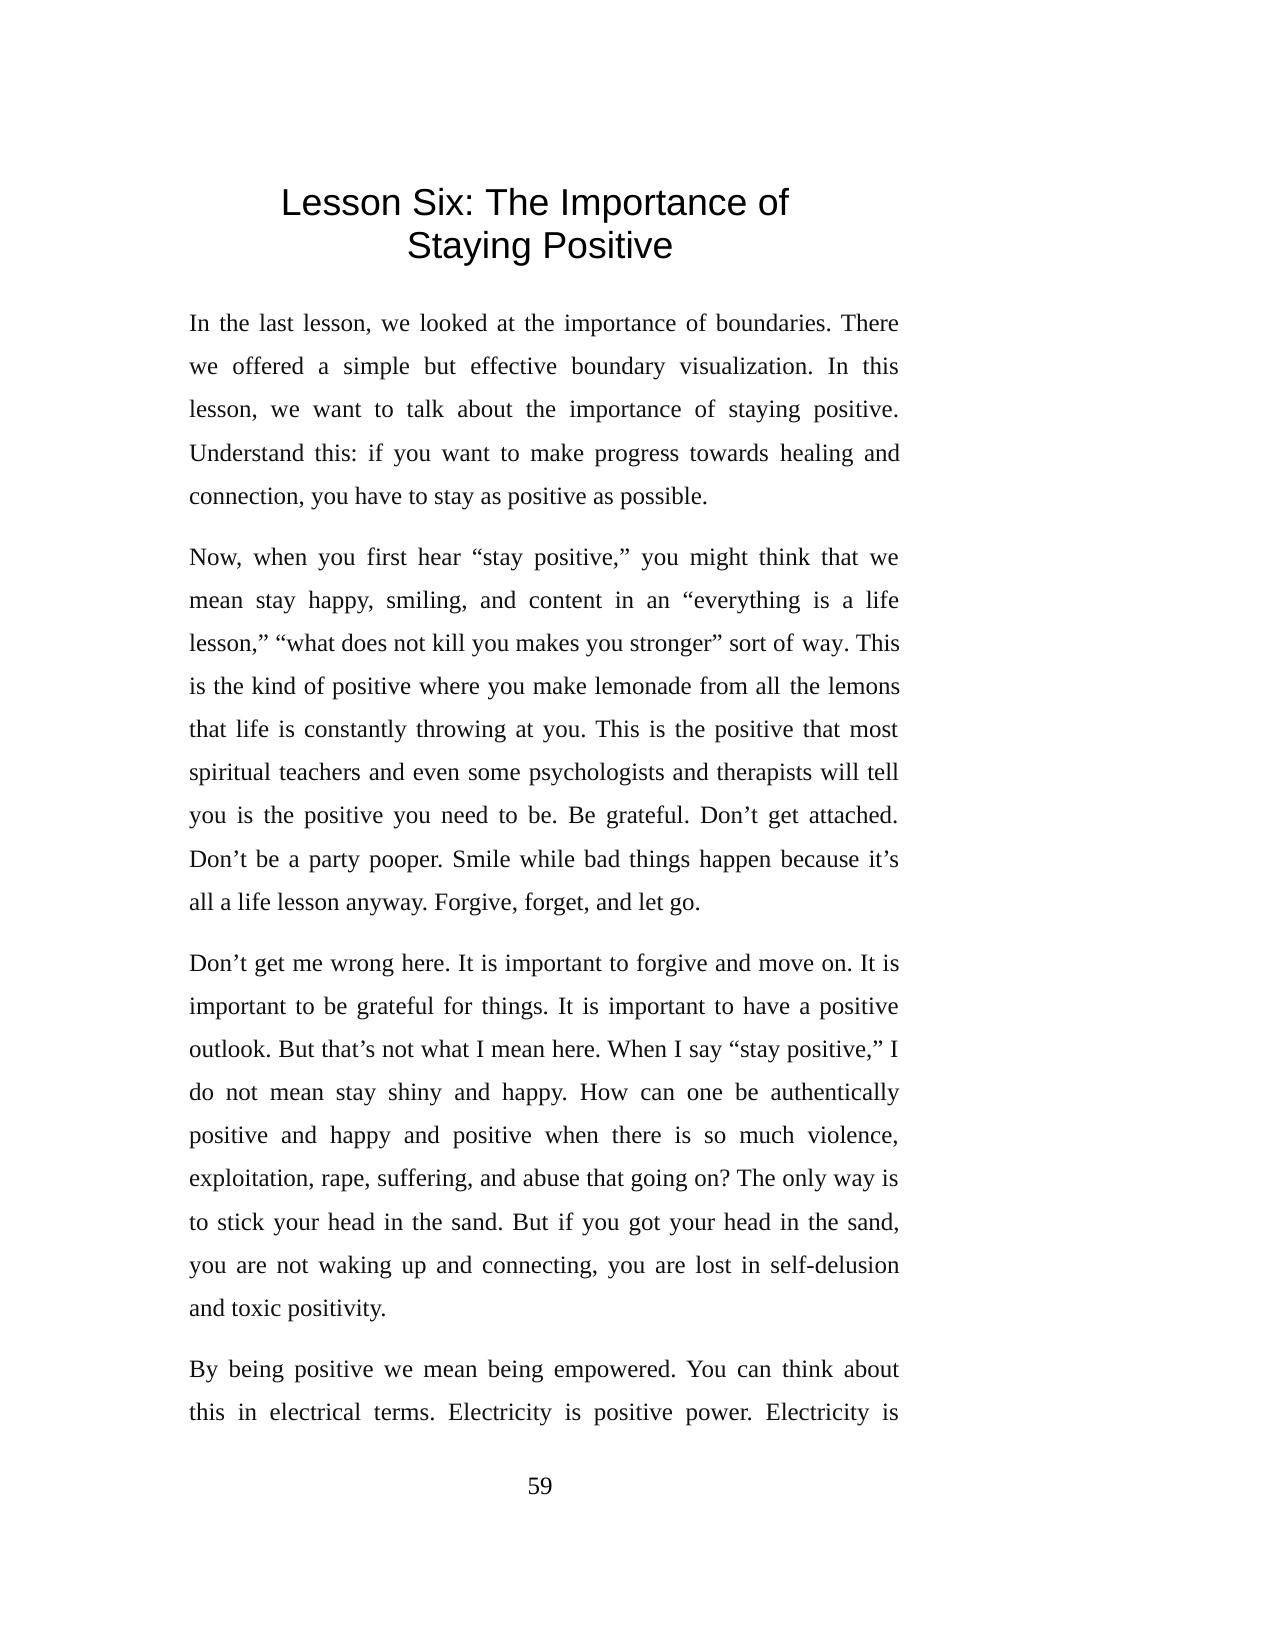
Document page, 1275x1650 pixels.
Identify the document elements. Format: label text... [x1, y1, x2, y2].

subtitle Lesson Six: The Importance of Staying Positive [180, 180, 900, 266]
text Don’t get me wrong here. It is important to forgive and move on. It is important to be grateful for things. It is important to have a positive outlook. But that’s not what I mean here. When I say “stay positive,” I do not mean stay shiny and happy. How can one be authentically positive and happy and positive when there is so much violence, exploitation, rape, suffering, and abuse that going on? The only way is to stick your head in the sand. But if you got your head in the sand, you are not waking up and connecting, you are lost in self-delusion and toxic positivity. [189, 948, 900, 1322]
text In the last lesson, we looked at the importance of boundaries. There we offered a simple but effective boundary visualization. In this lesson, we want to talk about the importance of staying positive. Understand this: if you want to make progress towards healing and connection, you have to stay as positive as possible. [189, 308, 900, 509]
text Now, when you first hear “stay positive,” you might think that we mean stay happy, smiling, and content in an “everything is a life lesson,” “what does not kill you makes you stronger” sort of way. This is the kind of positive where you make lemonade from all the lemons that life is constantly throwing at you. This is the positive that most spiritual teachers and even some psychologists and therapists will tell you is the positive you need to be. Be grateful. Don’t get attached. Don’t be a party pooper. Smile while bad things happen because it’s all a life lesson anyway. Forgive, forget, and let go. [189, 542, 900, 916]
text By being positive we mean being empowered. You can think about this in electrical terms. Electricity is positive power. Electricity is [189, 1354, 900, 1426]
